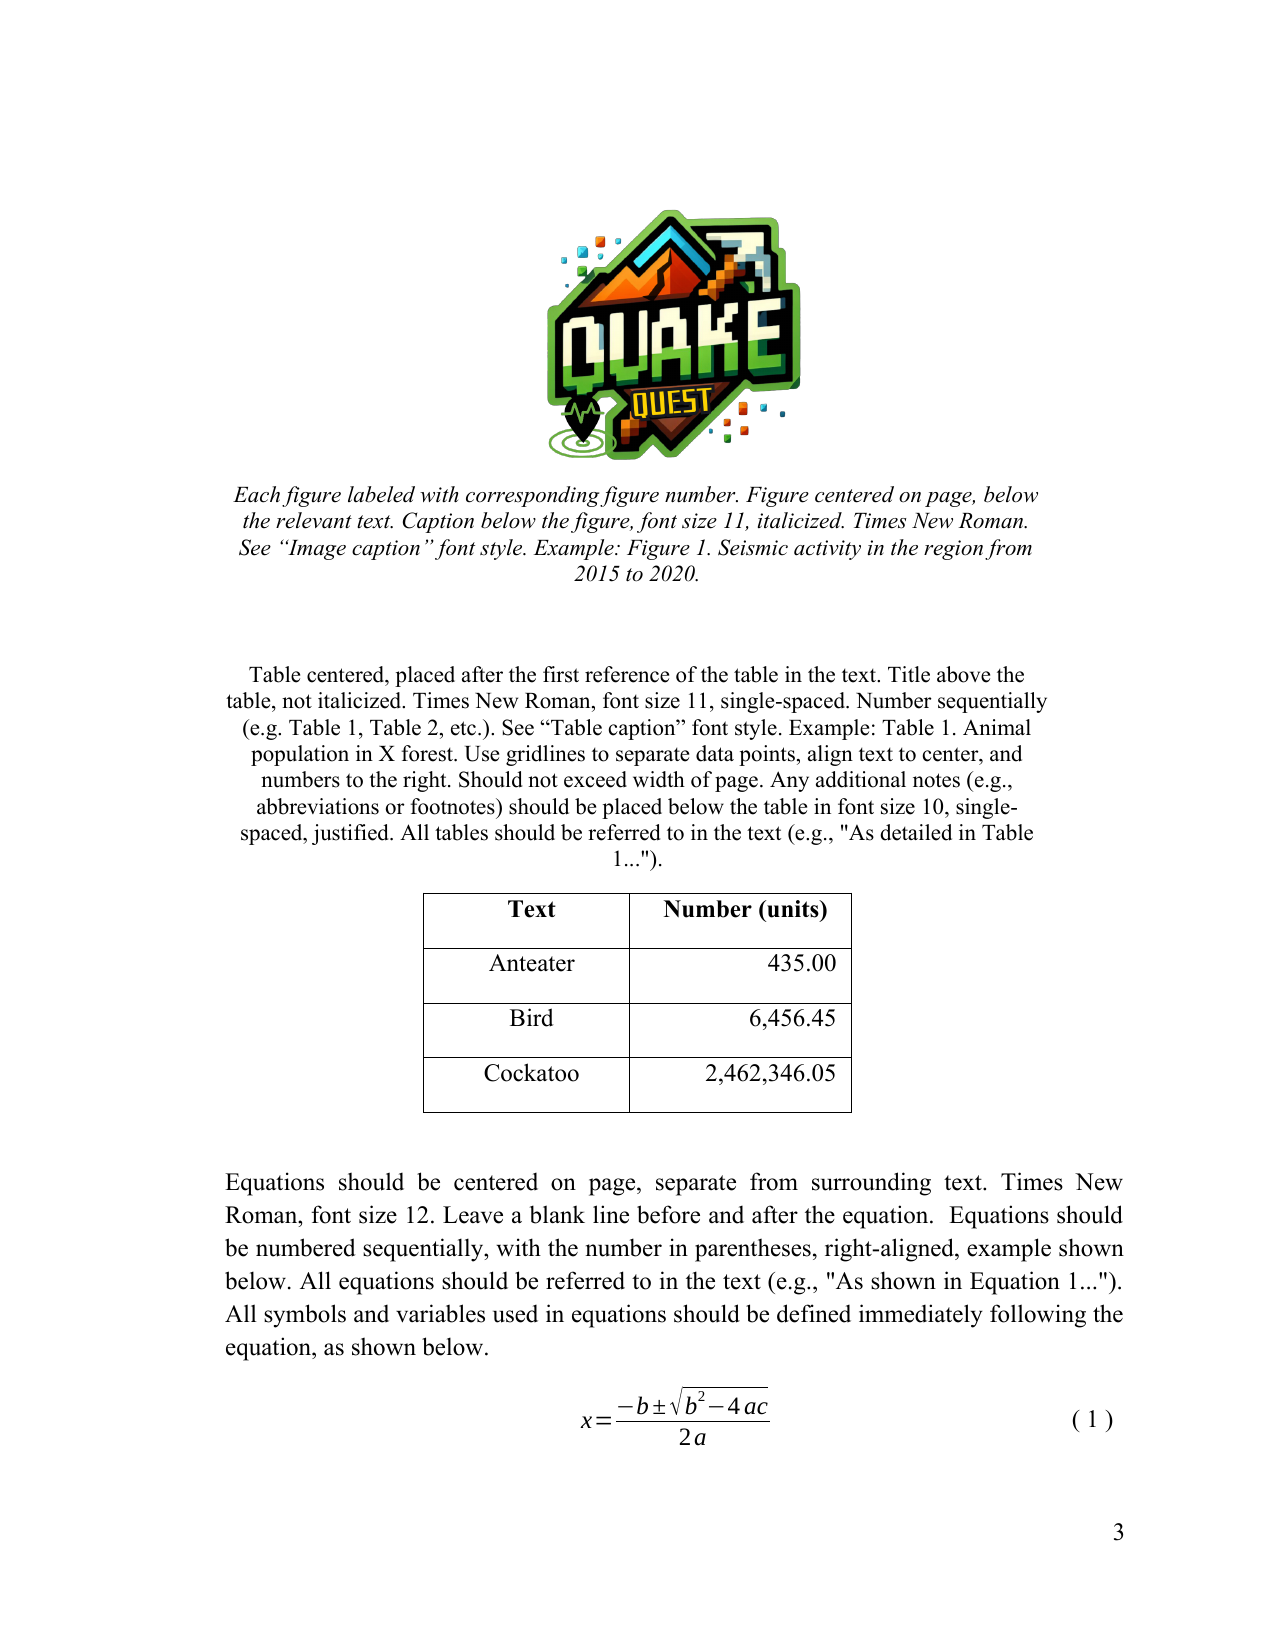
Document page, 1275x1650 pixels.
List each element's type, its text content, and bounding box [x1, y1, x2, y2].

table_cell Bird [424, 1004, 629, 1057]
table_header ( 1 ) [978, 1386, 1124, 1476]
table_cell Anteater [424, 949, 629, 1002]
table_cell 6,456.45 [630, 1004, 851, 1057]
table_header [298, 1386, 977, 1476]
table_cell Cockatoo [424, 1058, 629, 1112]
table_header [151, 1386, 298, 1476]
table_header Number (units) [630, 894, 851, 947]
text Each figure labeled with corresponding figure number. Figure centered on page, below the relevant text. Caption below the figure, font size 11, italicized. Times New Roman. See “Image caption” font style. Example: Figure 1. Seismic activity in the region from 2015 to 2020. [224, 481, 1051, 586]
text Table centered, placed after the first reference of the table in the text. Title above the table, not italicized. Times New Roman, font size 11, single-spaced. Number sequentially (e.g. Table 1, Table 2, etc.). See “Table caption” font style. Example: Table 1. Animal population in X forest. Use gridlines to separate data points, align text to center, and numbers to the right. Should not exceed width of page. Any additional notes (e.g., abbreviations or footnotes) should be placed below the table in font size 10, single-spaced, justified. All tables should be referred to in the text (e.g., "As detailed in Table 1..."). [224, 661, 1051, 872]
table_header Text [424, 894, 629, 947]
table_cell 2,462,346.05 [630, 1058, 851, 1112]
picture [538, 203, 812, 477]
text Equations should be centered on page, separate from surrounding text. Times New Roman, font size 12. Leave a blank line before and after the equation. Equations should be numbered sequentially, with the number in parentheses, right-aligned, example shown below. All equations should be referred to in the text (e.g., "As shown in Equation 1..."). All symbols and variables used in equations should be defined immediately following the equation, as shown below. [225, 1167, 1125, 1361]
table_cell 435.00 [630, 949, 851, 1002]
